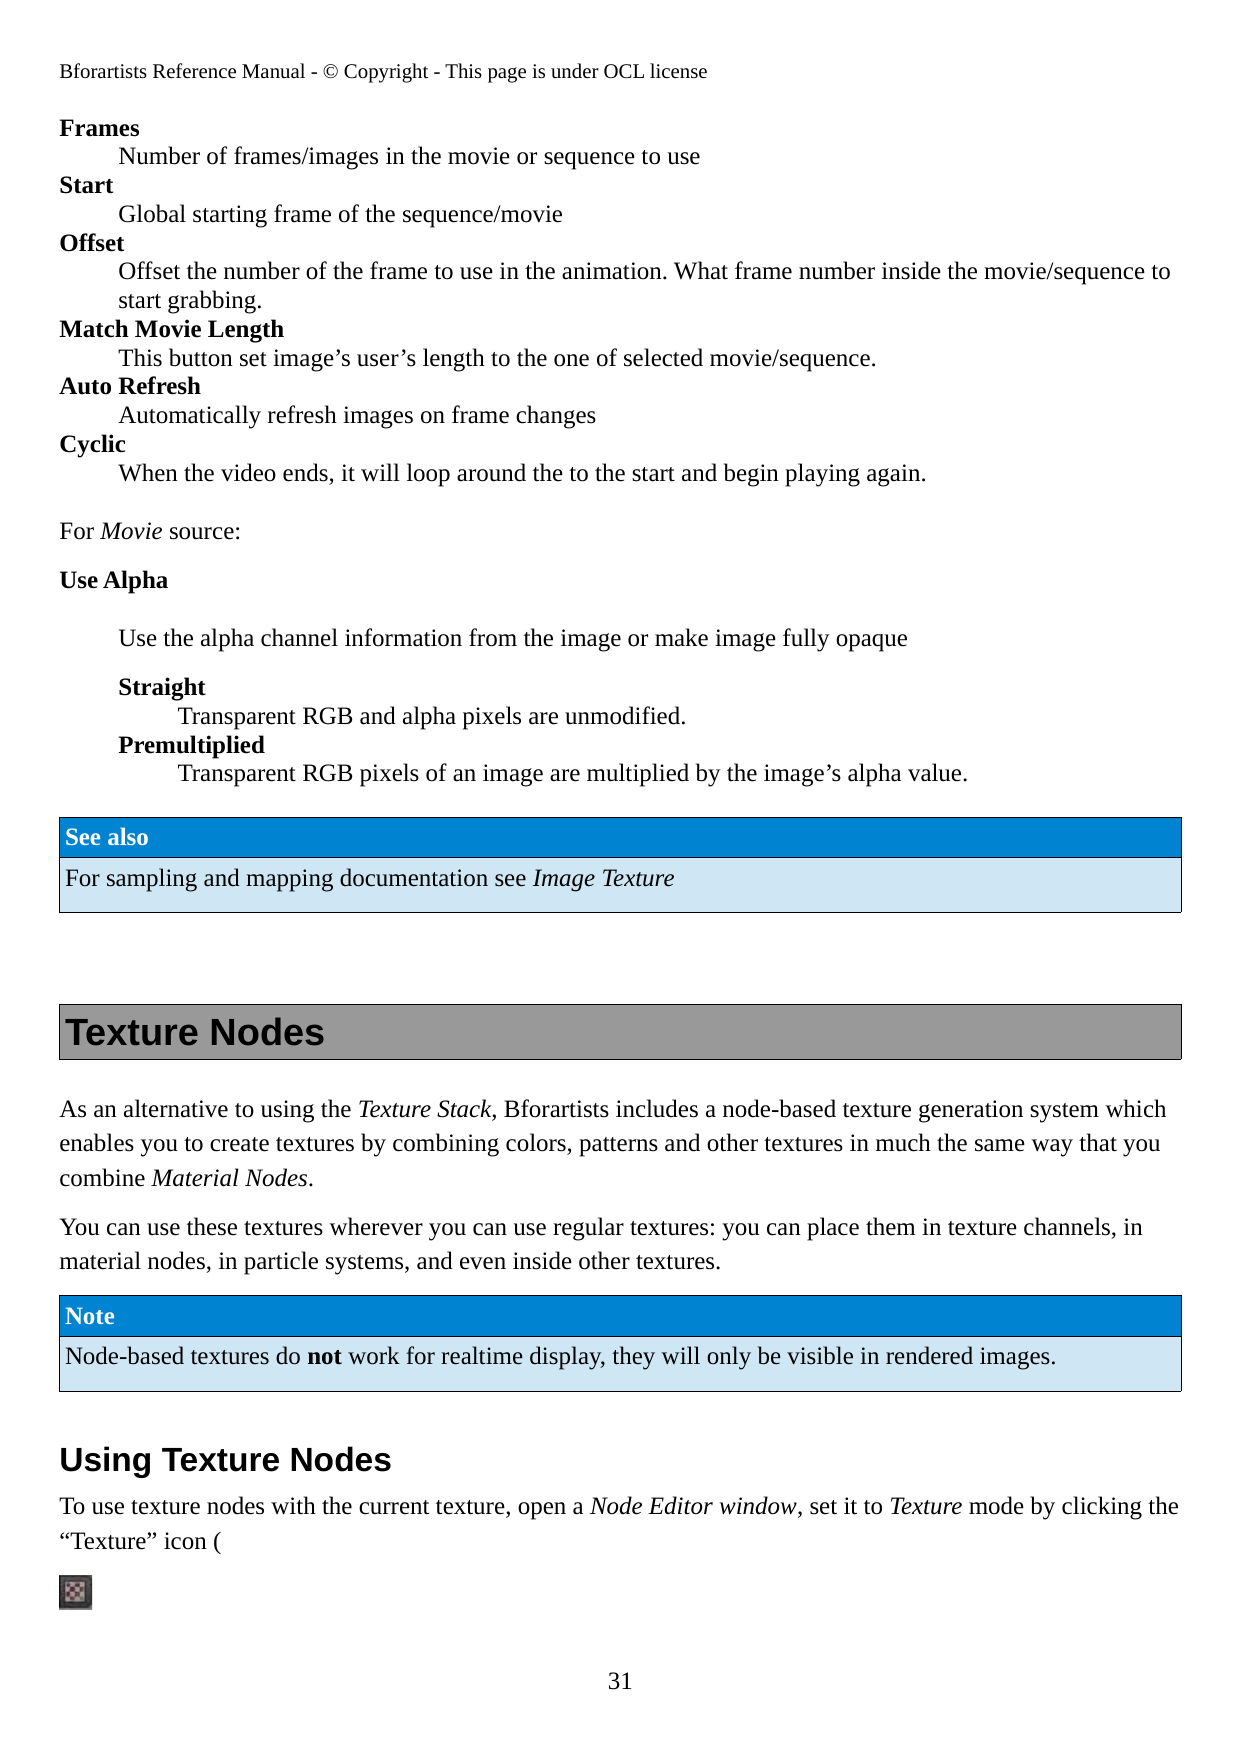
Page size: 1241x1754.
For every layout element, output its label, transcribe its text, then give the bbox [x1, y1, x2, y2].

table_header See also [60, 818, 1181, 857]
text As an alternative to using the Texture Stack, Bforartists includes a node-based texture generation system which enables you to create textures by combining colors, patterns and other textures in much the same way that you combine Material Nodes. [59, 1094, 1181, 1191]
list Transparent RGB pixels of an image are multiplied by the image’s alpha value. [177, 758, 1181, 787]
table_cell For sampling and mapping documentation see Image Texture [60, 858, 1181, 912]
table_header Note [60, 1296, 1181, 1336]
subtitle Cyclic [59, 429, 1181, 458]
subtitle Offset [59, 228, 1181, 256]
table_cell Node-based textures do not work for realtime display, they will only be visible in rendered images. [60, 1337, 1181, 1391]
text To use texture nodes with the current texture, open a Node Editor window, set it to Texture mode by clicking the “Texture” icon ( [59, 1491, 1181, 1554]
table_header Texture Nodes [60, 1005, 1181, 1059]
list Global starting frame of the sequence/movie [118, 199, 1181, 228]
list Transparent RGB and alpha pixels are unmodified. [177, 701, 1181, 730]
list Automatically refresh images on frame changes [118, 400, 1181, 429]
list Offset the number of the frame to use in the animation. What frame number inside the movie/sequence to start grabbing. [118, 256, 1181, 314]
subtitle Using Texture Nodes [59, 1440, 1181, 1479]
subtitle Premultiplied [118, 730, 1181, 758]
subtitle Start [59, 170, 1181, 199]
list Number of frames/images in the movie or sequence to use [118, 141, 1181, 170]
subtitle Frames [59, 113, 1181, 141]
subtitle Match Movie Length [59, 314, 1181, 343]
subtitle Auto Refresh [59, 371, 1181, 400]
subtitle Straight [118, 672, 1181, 701]
list When the video ends, it will loop around the to the start and begin playing again. [118, 458, 1181, 486]
text Use the alpha channel information from the image or make image fully opaque [118, 623, 1181, 652]
list This button set image’s user’s length to the one of selected movie/sequence. [118, 343, 1181, 371]
text You can use these textures wherever you can use regular textures: you can place them in texture channels, in material nodes, in particle systems, and even inside other textures. [59, 1212, 1181, 1275]
subtitle Use Alpha [59, 565, 1181, 594]
picture [59, 1575, 93, 1610]
text For Movie source: [59, 516, 1181, 544]
